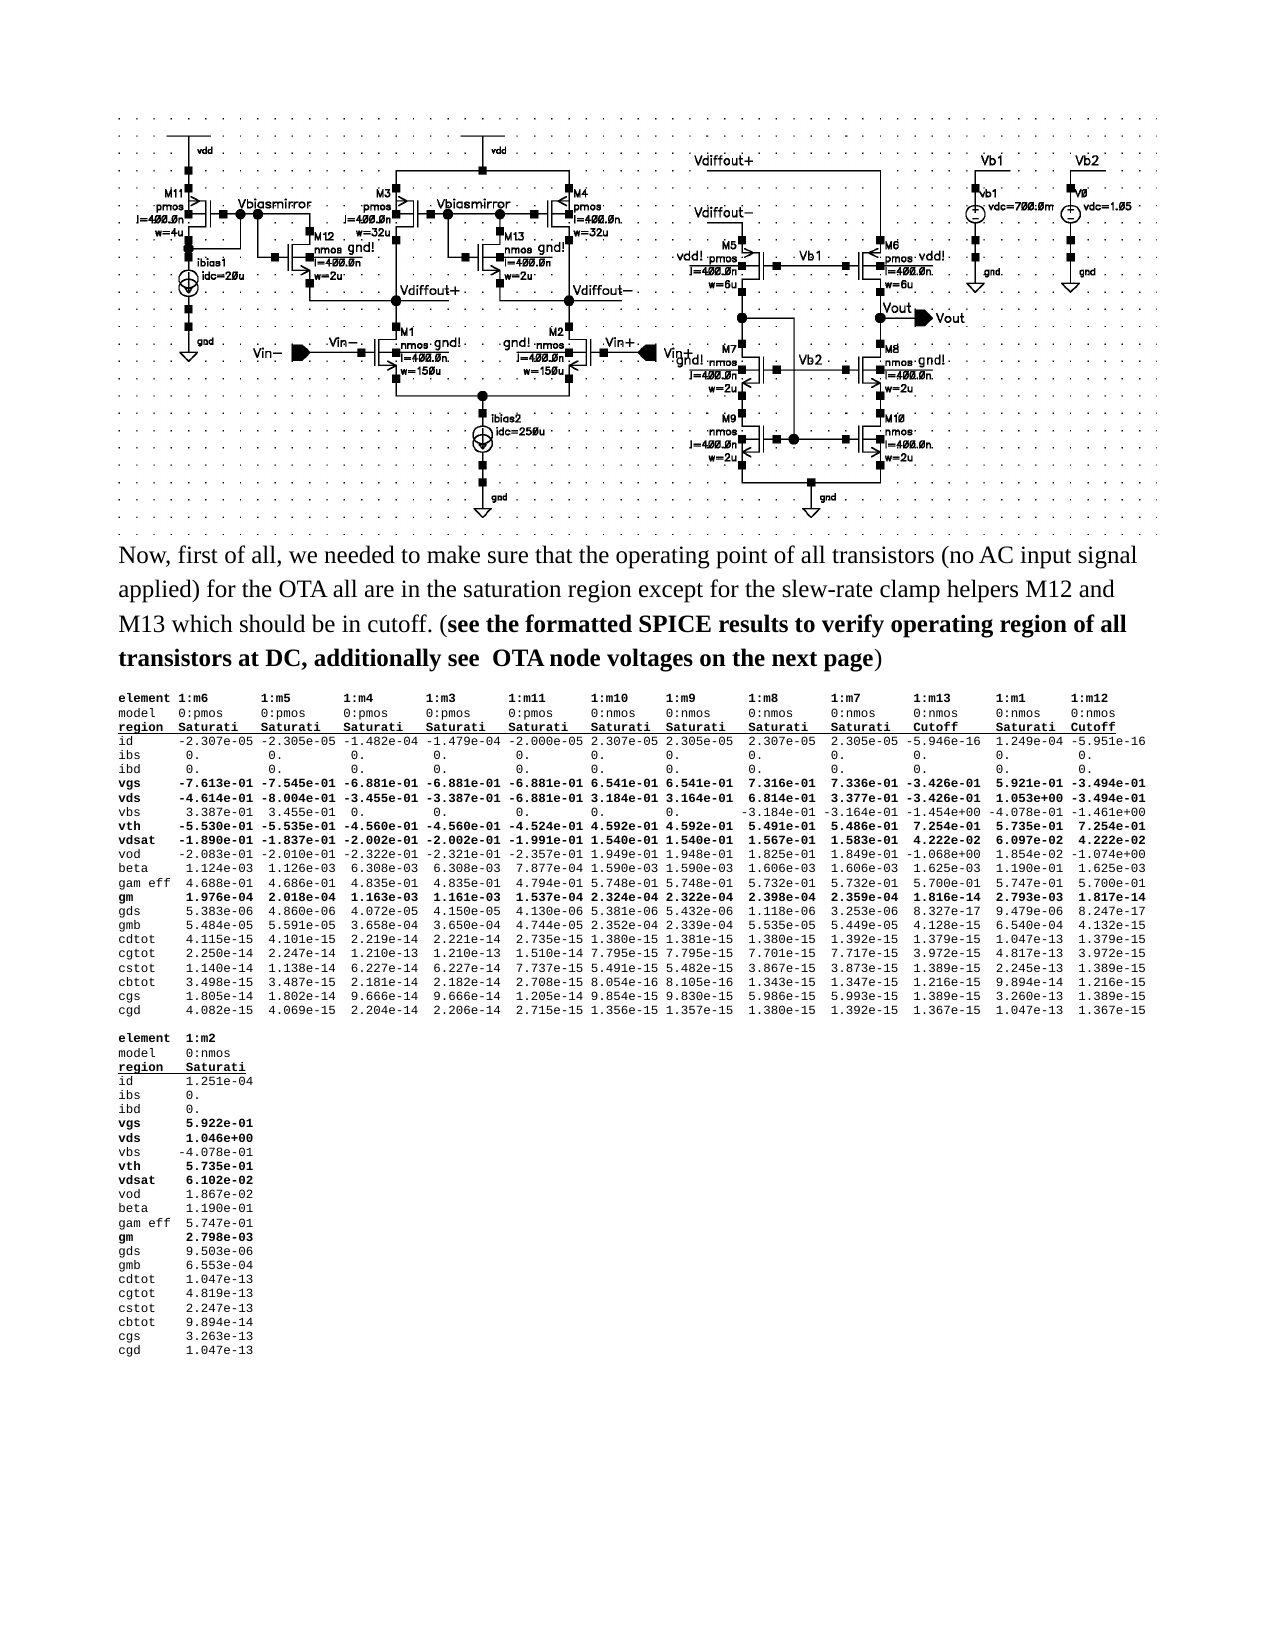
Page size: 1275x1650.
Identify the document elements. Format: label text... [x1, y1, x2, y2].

text vth 5.735e-01 [118, 1160, 1157, 1174]
text ibs 0. 0. 0. 0. 0. 0. 0. 0. 0. 0. 0. 0. [118, 749, 1157, 763]
text cstot 1.140e-14 1.138e-14 6.227e-14 6.227e-14 7.737e-15 5.491e-15 5.482e-15 3.867e-15 3.873e-15 1.389e-15 2.245e-13 1.389e-15 [118, 962, 1157, 976]
text model 0:pmos 0:pmos 0:pmos 0:pmos 0:pmos 0:nmos 0:nmos 0:nmos 0:nmos 0:nmos 0:nmos 0:nmos [118, 707, 1157, 721]
text cgd 4.082e-15 4.069e-15 2.204e-14 2.206e-14 2.715e-15 1.356e-15 1.357e-15 1.380e-15 1.392e-15 1.367e-15 1.047e-13 1.367e-15 [118, 1004, 1157, 1018]
text cdtot 4.115e-15 4.101e-15 2.219e-14 2.221e-14 2.735e-15 1.380e-15 1.381e-15 1.380e-15 1.392e-15 1.379e-15 1.047e-13 1.379e-15 [118, 933, 1157, 947]
text cstot 2.247e-13 [118, 1302, 1157, 1316]
text gam eff 4.688e-01 4.686e-01 4.835e-01 4.835e-01 4.794e-01 5.748e-01 5.748e-01 5.732e-01 5.732e-01 5.700e-01 5.747e-01 5.700e-01 [118, 877, 1157, 891]
text cgtot 4.819e-13 [118, 1287, 1157, 1302]
text cgs 1.805e-14 1.802e-14 9.666e-14 9.666e-14 1.205e-14 9.854e-15 9.830e-15 5.986e-15 5.993e-15 1.389e-15 3.260e-13 1.389e-15 [118, 990, 1157, 1004]
text gam eff 5.747e-01 [118, 1217, 1157, 1231]
text ibd 0. 0. 0. 0. 0. 0. 0. 0. 0. 0. 0. 0. [118, 763, 1157, 777]
text cdtot 1.047e-13 [118, 1273, 1157, 1287]
text cgs 3.263e-13 [118, 1330, 1157, 1344]
text vdsat 6.102e-02 [118, 1174, 1157, 1188]
text cbtot 3.498e-15 3.487e-15 2.181e-14 2.182e-14 2.708e-15 8.054e-16 8.105e-16 1.343e-15 1.347e-15 1.216e-15 9.894e-14 1.216e-15 [118, 976, 1157, 990]
text vth -5.530e-01 -5.535e-01 -4.560e-01 -4.560e-01 -4.524e-01 4.592e-01 4.592e-01 5.491e-01 5.486e-01 7.254e-01 5.735e-01 7.254e-01 [118, 820, 1157, 834]
text model 0:nmos [118, 1047, 1157, 1061]
text vod 1.867e-02 [118, 1188, 1157, 1202]
text vds 1.046e+00 [118, 1132, 1157, 1146]
text beta 1.124e-03 1.126e-03 6.308e-03 6.308e-03 7.877e-04 1.590e-03 1.590e-03 1.606e-03 1.606e-03 1.625e-03 1.190e-01 1.625e-03 [118, 862, 1157, 877]
text ibs 0. [118, 1089, 1157, 1103]
text id -2.307e-05 -2.305e-05 -1.482e-04 -1.479e-04 -2.000e-05 2.307e-05 2.305e-05 2.307e-05 2.305e-05 -5.946e-16 1.249e-04 -5.951e-16 [118, 735, 1157, 749]
text cgd 1.047e-13 [118, 1344, 1157, 1358]
text gmb 5.484e-05 5.591e-05 3.658e-04 3.650e-04 4.744e-05 2.352e-04 2.339e-04 5.535e-05 5.449e-05 4.128e-15 6.540e-04 4.132e-15 [118, 919, 1157, 933]
text id 1.251e-04 [118, 1075, 1157, 1089]
text vgs -7.613e-01 -7.545e-01 -6.881e-01 -6.881e-01 -6.881e-01 6.541e-01 6.541e-01 7.316e-01 7.336e-01 -3.426e-01 5.921e-01 -3.494e-01 [118, 777, 1157, 792]
text gm 2.798e-03 [118, 1231, 1157, 1245]
text region Saturati Saturati Saturati Saturati Saturati Saturati Saturati Saturati Saturati Cutoff Saturati Cutoff [118, 721, 1157, 735]
text vbs 3.387e-01 3.455e-01 0. 0. 0. 0. 0. -3.184e-01 -3.164e-01 -1.454e+00 -4.078e-01 -1.461e+00 [118, 806, 1157, 820]
text vod -2.083e-01 -2.010e-01 -2.322e-01 -2.321e-01 -2.357e-01 1.949e-01 1.948e-01 1.825e-01 1.849e-01 -1.068e+00 1.854e-02 -1.074e+00 [118, 848, 1157, 862]
text Now, first of all, we needed to make sure that the operating point of all transistors (no AC input signal applied) for the OTA all are in the saturation region except for the slew-rate clamp helpers M12 and M13 which should be in cutoff. (see the formatted SPICE results to verify operating region of all transistors at DC, additionally see OTA node voltages on the next page) [118, 535, 1157, 672]
text vdsat -1.890e-01 -1.837e-01 -2.002e-01 -2.002e-01 -1.991e-01 1.540e-01 1.540e-01 1.567e-01 1.583e-01 4.222e-02 6.097e-02 4.222e-02 [118, 834, 1157, 848]
text vbs -4.078e-01 [118, 1146, 1157, 1160]
text vds -4.614e-01 -8.004e-01 -3.455e-01 -3.387e-01 -6.881e-01 3.184e-01 3.164e-01 6.814e-01 3.377e-01 -3.426e-01 1.053e+00 -3.494e-01 [118, 792, 1157, 806]
text gmb 6.553e-04 [118, 1259, 1157, 1273]
text ibd 0. [118, 1103, 1157, 1117]
text element 1:m6 1:m5 1:m4 1:m3 1:m11 1:m10 1:m9 1:m8 1:m7 1:m13 1:m1 1:m12 [118, 692, 1157, 707]
text gds 5.383e-06 4.860e-06 4.072e-05 4.150e-05 4.130e-06 5.381e-06 5.432e-06 1.118e-06 3.253e-06 8.327e-17 9.479e-06 8.247e-17 [118, 905, 1157, 919]
text region Saturati [118, 1061, 1157, 1075]
text vgs 5.922e-01 [118, 1117, 1157, 1132]
text gm 1.976e-04 2.018e-04 1.163e-03 1.161e-03 1.537e-04 2.324e-04 2.322e-04 2.398e-04 2.359e-04 1.816e-14 2.793e-03 1.817e-14 [118, 891, 1157, 905]
text element 1:m2 [118, 1032, 1157, 1047]
picture [118, 118, 1157, 535]
text cgtot 2.250e-14 2.247e-14 1.210e-13 1.210e-13 1.510e-14 7.795e-15 7.795e-15 7.701e-15 7.717e-15 3.972e-15 4.817e-13 3.972e-15 [118, 947, 1157, 962]
text cbtot 9.894e-14 [118, 1316, 1157, 1330]
text gds 9.503e-06 [118, 1245, 1157, 1259]
text beta 1.190e-01 [118, 1202, 1157, 1217]
